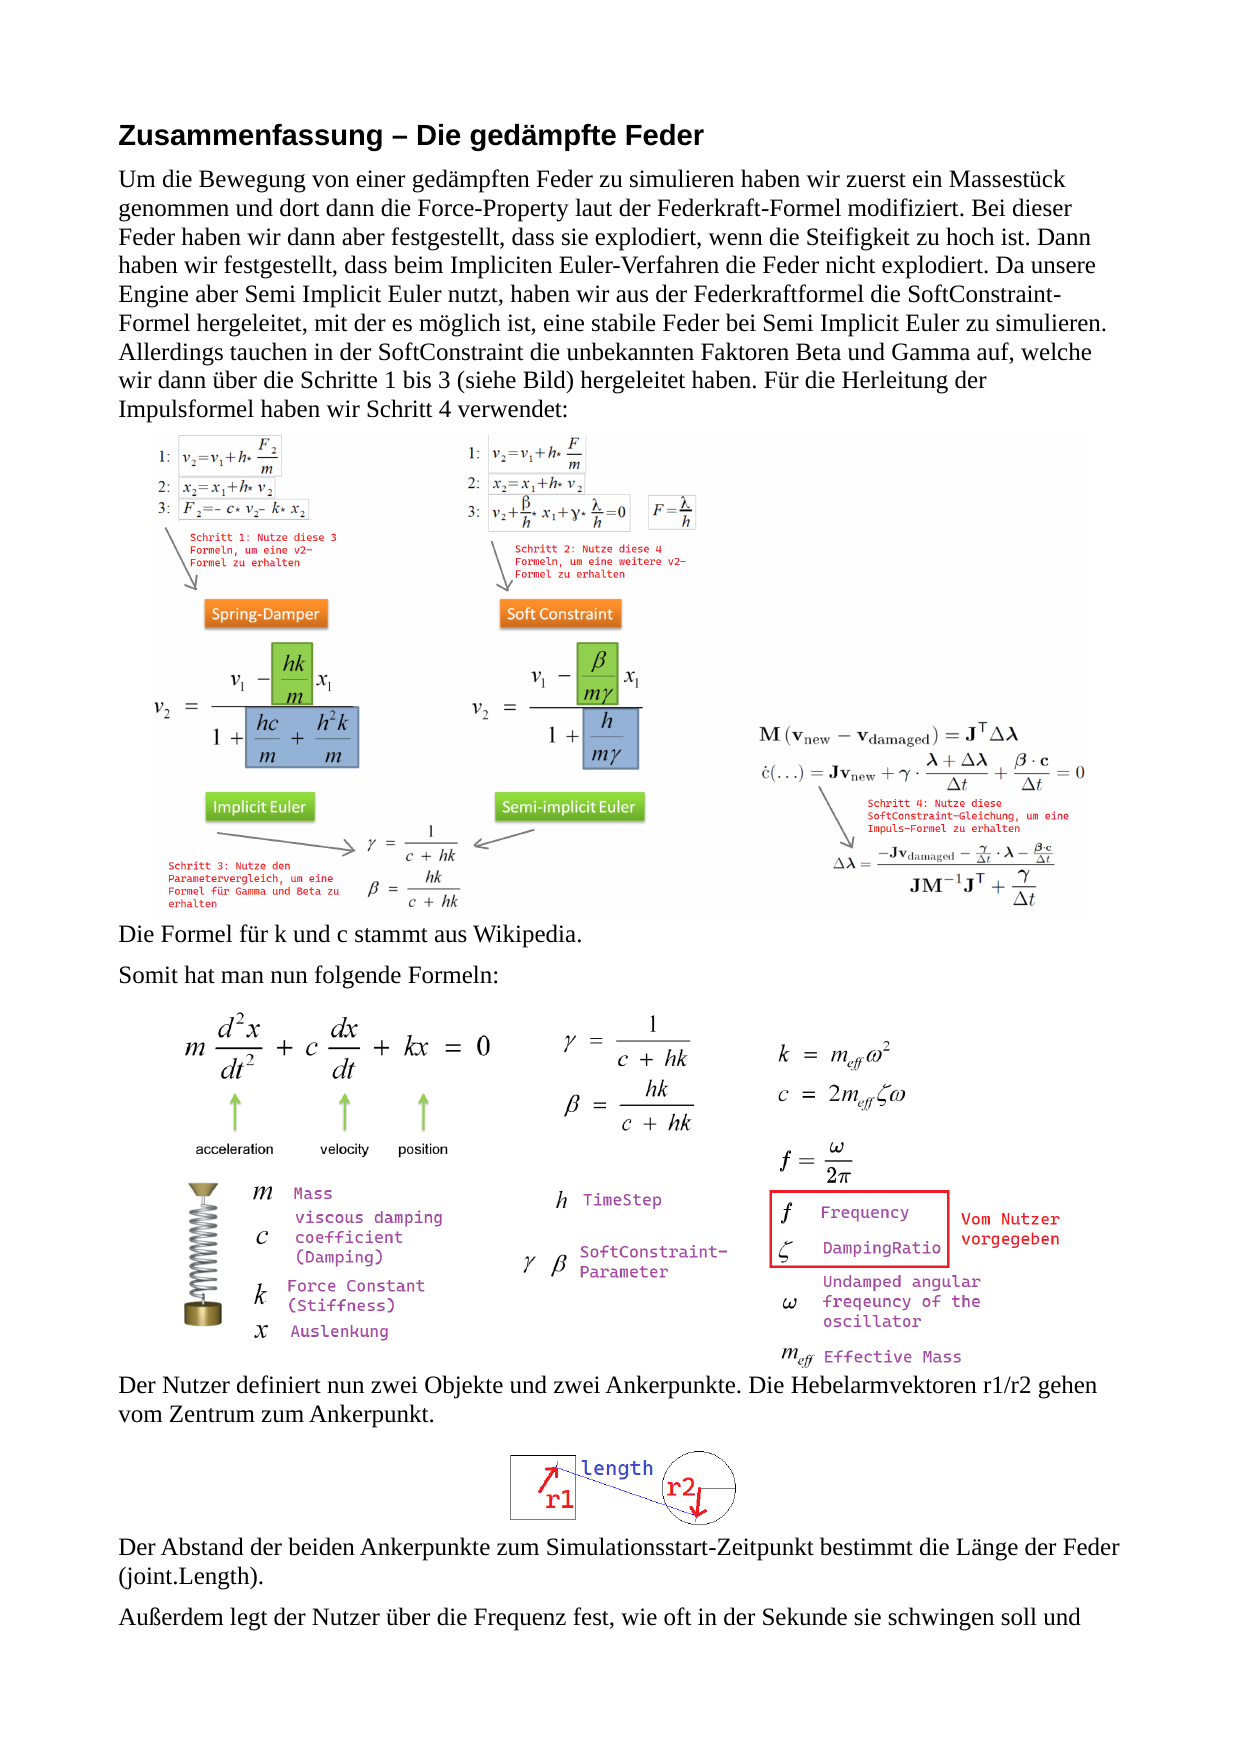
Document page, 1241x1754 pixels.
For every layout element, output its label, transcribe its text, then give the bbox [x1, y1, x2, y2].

text Der Abstand der beiden Ankerpunkte zum Simulationsstart-Zeitpunkt bestimmt die Länge der Feder (joint.Length). [118, 1440, 1122, 1589]
picture [175, 1001, 1065, 1371]
text Außerdem legt der Nutzer über die Frequenz fest, wie oft in der Sekunde sie schwingen soll und [118, 1602, 1122, 1631]
text Die Formel für k und c stammt aus Wikipedia. [118, 435, 1122, 948]
text Somit hat man nun folgende Formeln: [118, 960, 1122, 989]
picture [496, 1440, 744, 1532]
picture [152, 435, 1088, 919]
subtitle Zusammenfassung – Die gedämpfte Feder [118, 118, 1122, 152]
text Der Nutzer definiert nun zwei Objekte und zwei Ankerpunkte. Die Hebelarmvektoren r1/r2 gehen vom Zentrum zum Ankerpunkt. [118, 1002, 1122, 1428]
text Um die Bewegung von einer gedämpften Feder zu simulieren haben wir zuerst ein Massestück genommen und dort dann die Force-Property laut der Federkraft-Formel modifiziert. Bei dieser Feder haben wir dann aber festgestellt, dass sie explodiert, wenn die Steifigkeit zu hoch ist. Dann haben wir festgestellt, dass beim Impliciten Euler-Verfahren die Feder nicht explodiert. Da unsere Engine aber Semi Implicit Euler nutzt, haben wir aus der Federkraftformel die SoftConstraint-Formel hergeleitet, mit der es möglich ist, eine stabile Feder bei Semi Implicit Euler zu simulieren. Allerdings tauchen in der SoftConstraint die unbekannten Faktoren Beta und Gamma auf, welche wir dann über die Schritte 1 bis 3 (siehe Bild) hergeleitet haben. Für die Herleitung der Impulsformel haben wir Schritt 4 verwendet: [118, 164, 1122, 423]
